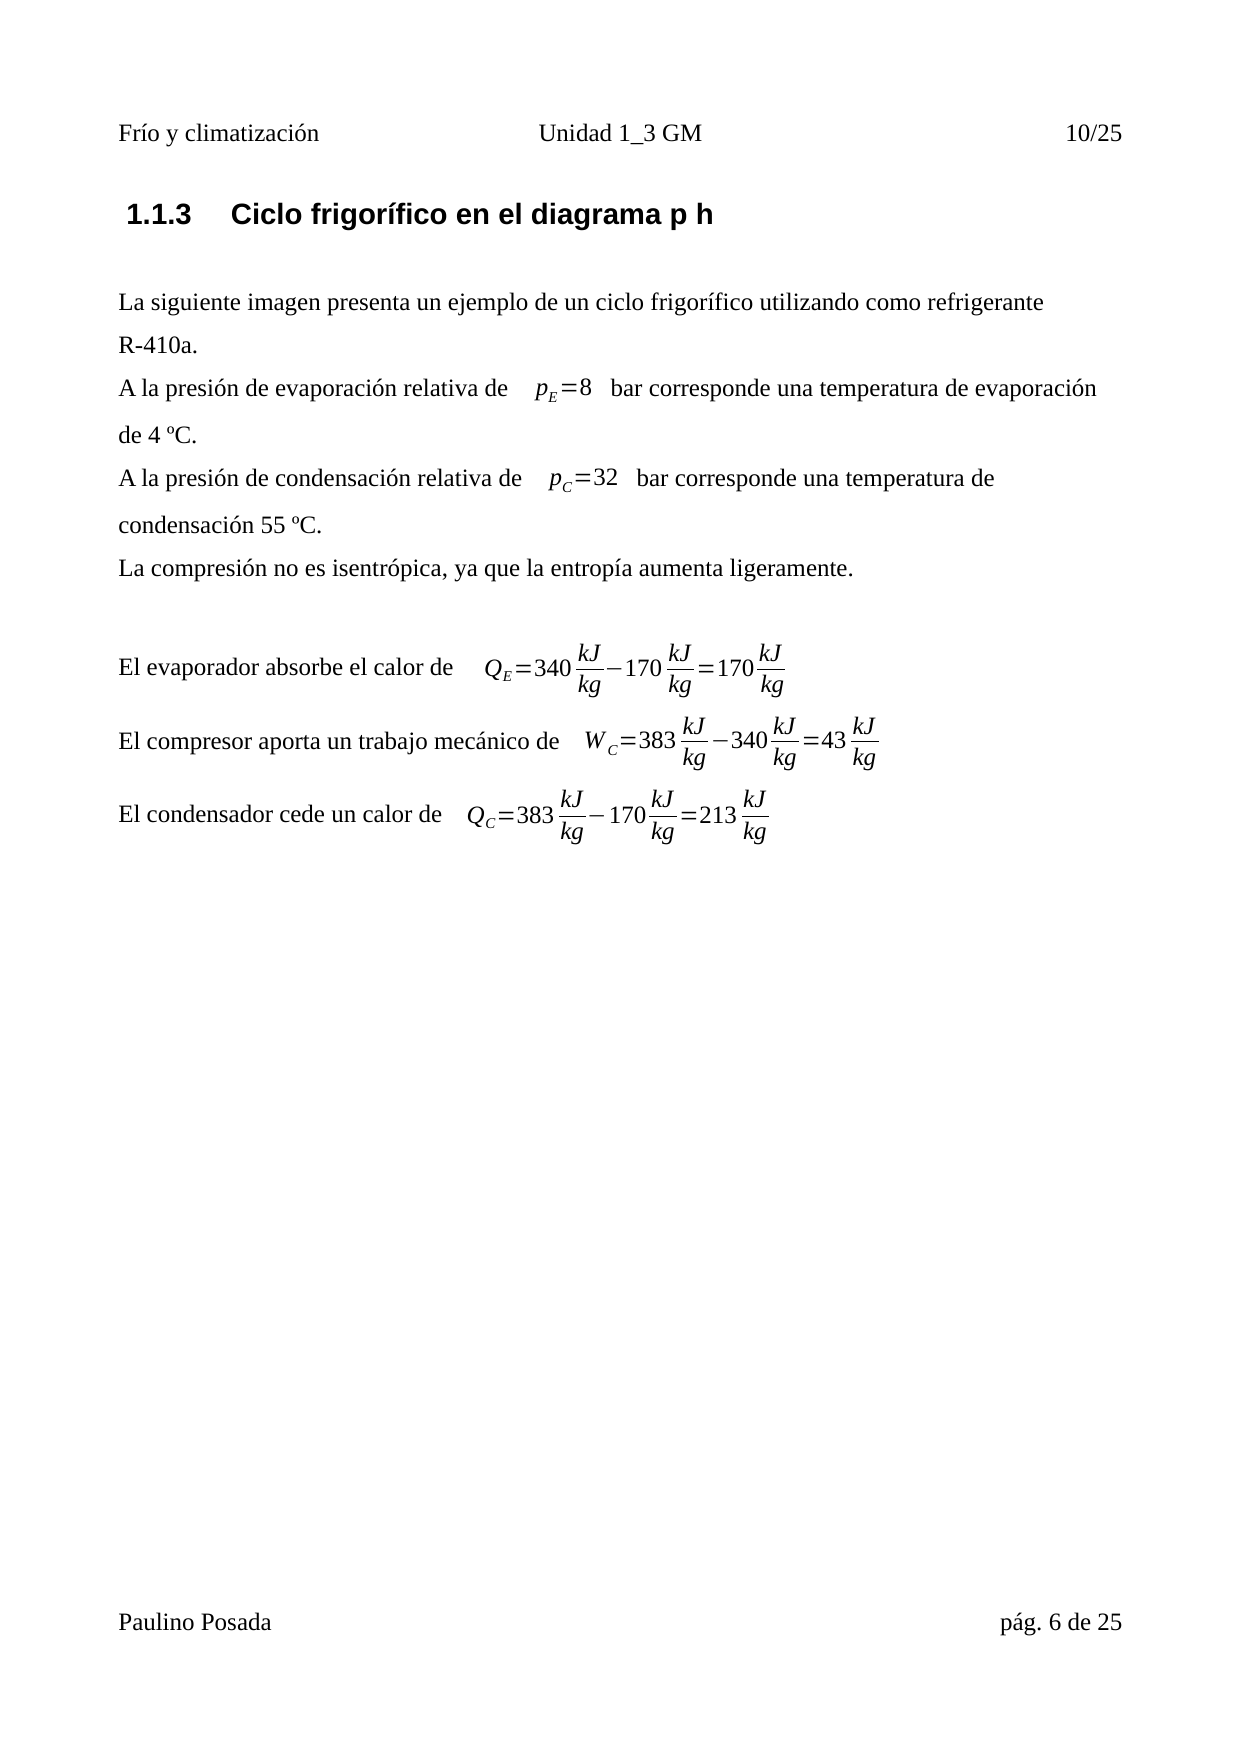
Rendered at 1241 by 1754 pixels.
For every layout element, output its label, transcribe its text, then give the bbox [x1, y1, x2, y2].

text El condensador cede un calor de [118, 786, 1122, 845]
text A la presión de condensación relativa de bar corresponde una temperatura de condensación 55 ºC. [118, 463, 1122, 538]
text R-410a. [118, 330, 1122, 358]
text La siguiente imagen presenta un ejemplo de un ciclo frigorífico utilizando como refrigerante [118, 287, 1122, 315]
text El evaporador absorbe el calor de [118, 639, 1122, 698]
text A la presión de evaporación relativa de bar corresponde una temperatura de evaporación de 4 ºC. [118, 373, 1122, 448]
text El compresor aporta un trabajo mecánico de [118, 713, 1122, 772]
text La compresión no es isentrópica, ya que la entropía aumenta ligeramente. [118, 553, 1122, 582]
subtitle Ciclo frigorífico en el diagrama p h [118, 197, 1122, 231]
